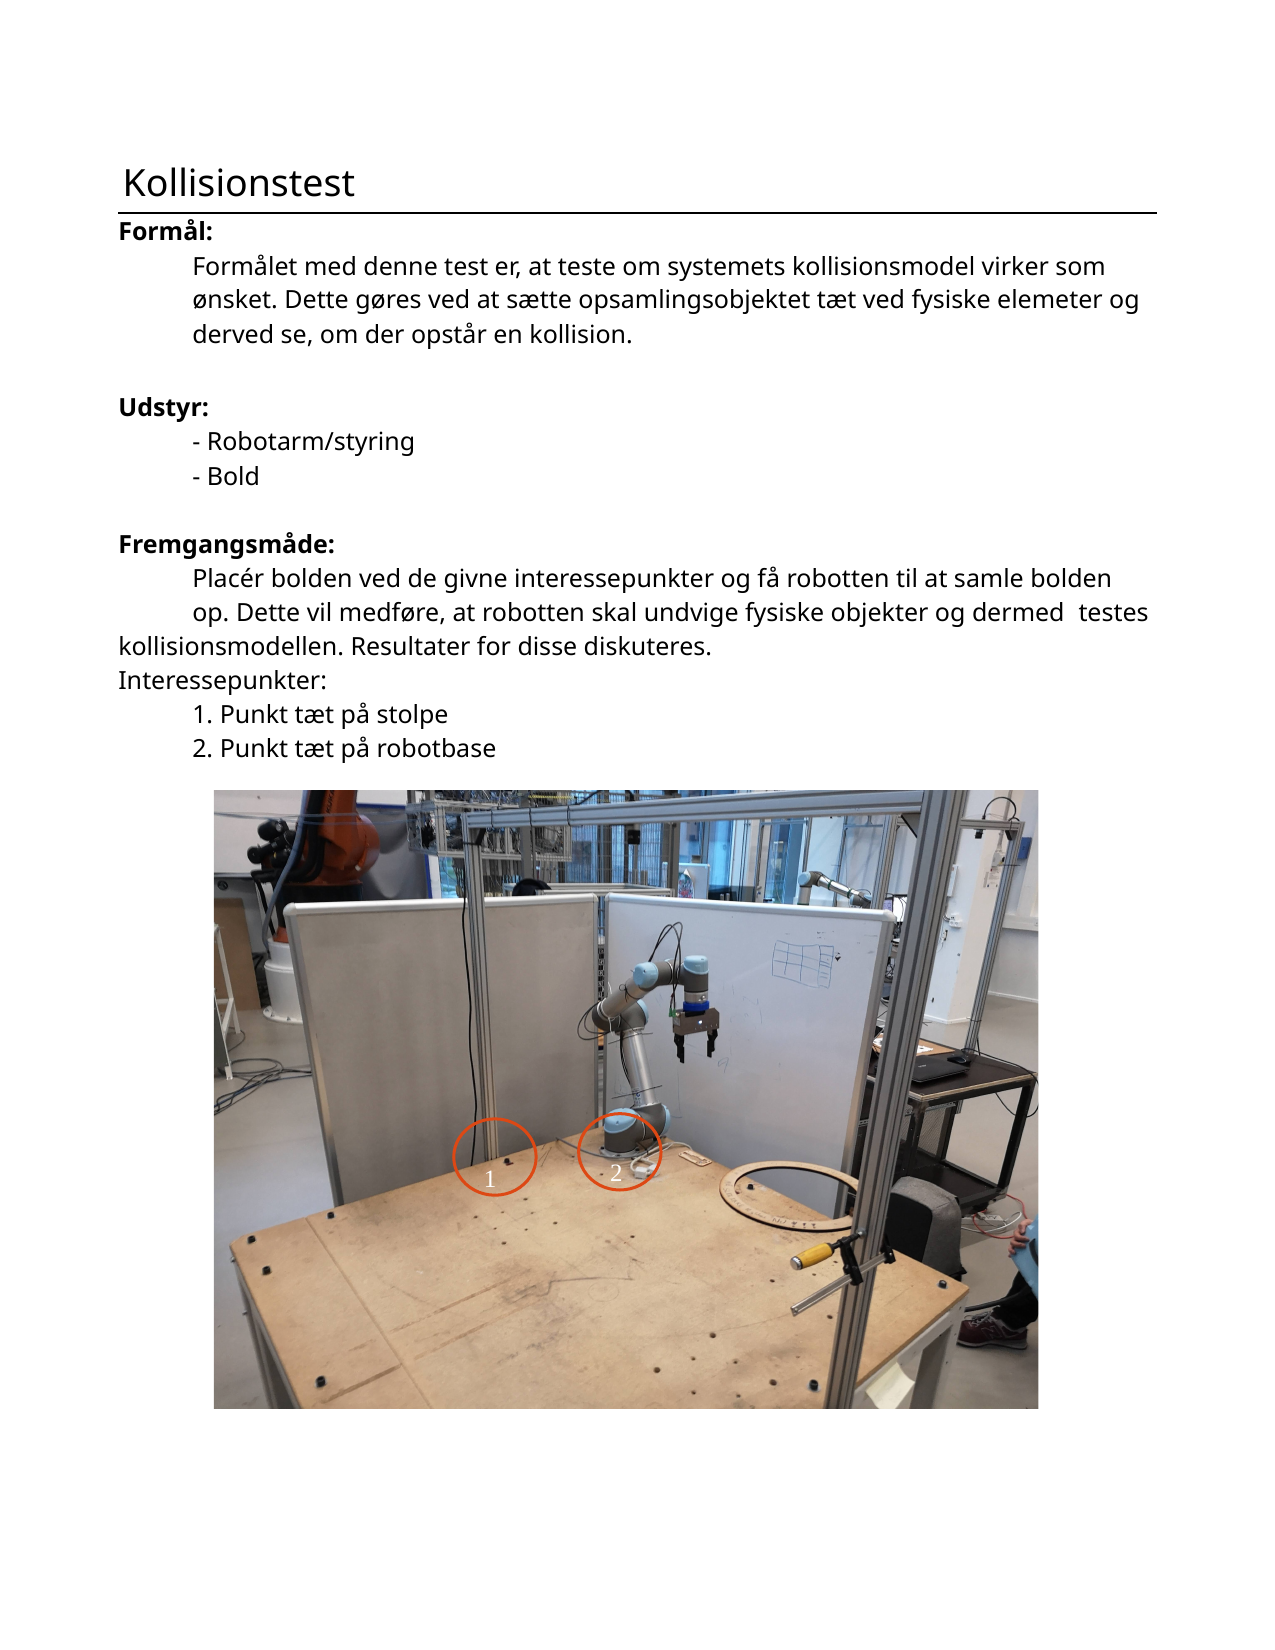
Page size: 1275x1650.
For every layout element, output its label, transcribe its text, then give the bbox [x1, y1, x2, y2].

text Placér bolden ved de givne interessepunkter og få robotten til at samle bolden op. Dette vil medføre, at robotten skal undvige fysiske objekter og dermed testes kollisionsmodellen. Resultater for disse diskuteres. [118, 560, 1157, 662]
text Udstyr: [118, 390, 1157, 424]
text Fremgangsmåde: [118, 526, 1157, 560]
text Formål: [118, 214, 1157, 248]
text Kollisionstest [118, 152, 1157, 212]
picture [213, 790, 1039, 1409]
text - Robotarm/styring [118, 424, 1157, 458]
text Formålet med denne test er, at teste om systemets kollisionsmodel virker som ønsket. Dette gøres ved at sætte opsamlingsobjektet tæt ved fysiske elemeter og derved se, om der opstår en kollision. [118, 248, 1157, 350]
text 2. Punkt tæt på robotbase [118, 731, 1157, 765]
text Interessepunkter: [118, 662, 1157, 697]
text - Bold [118, 458, 1157, 492]
text 1. Punkt tæt på stolpe [118, 697, 1157, 731]
